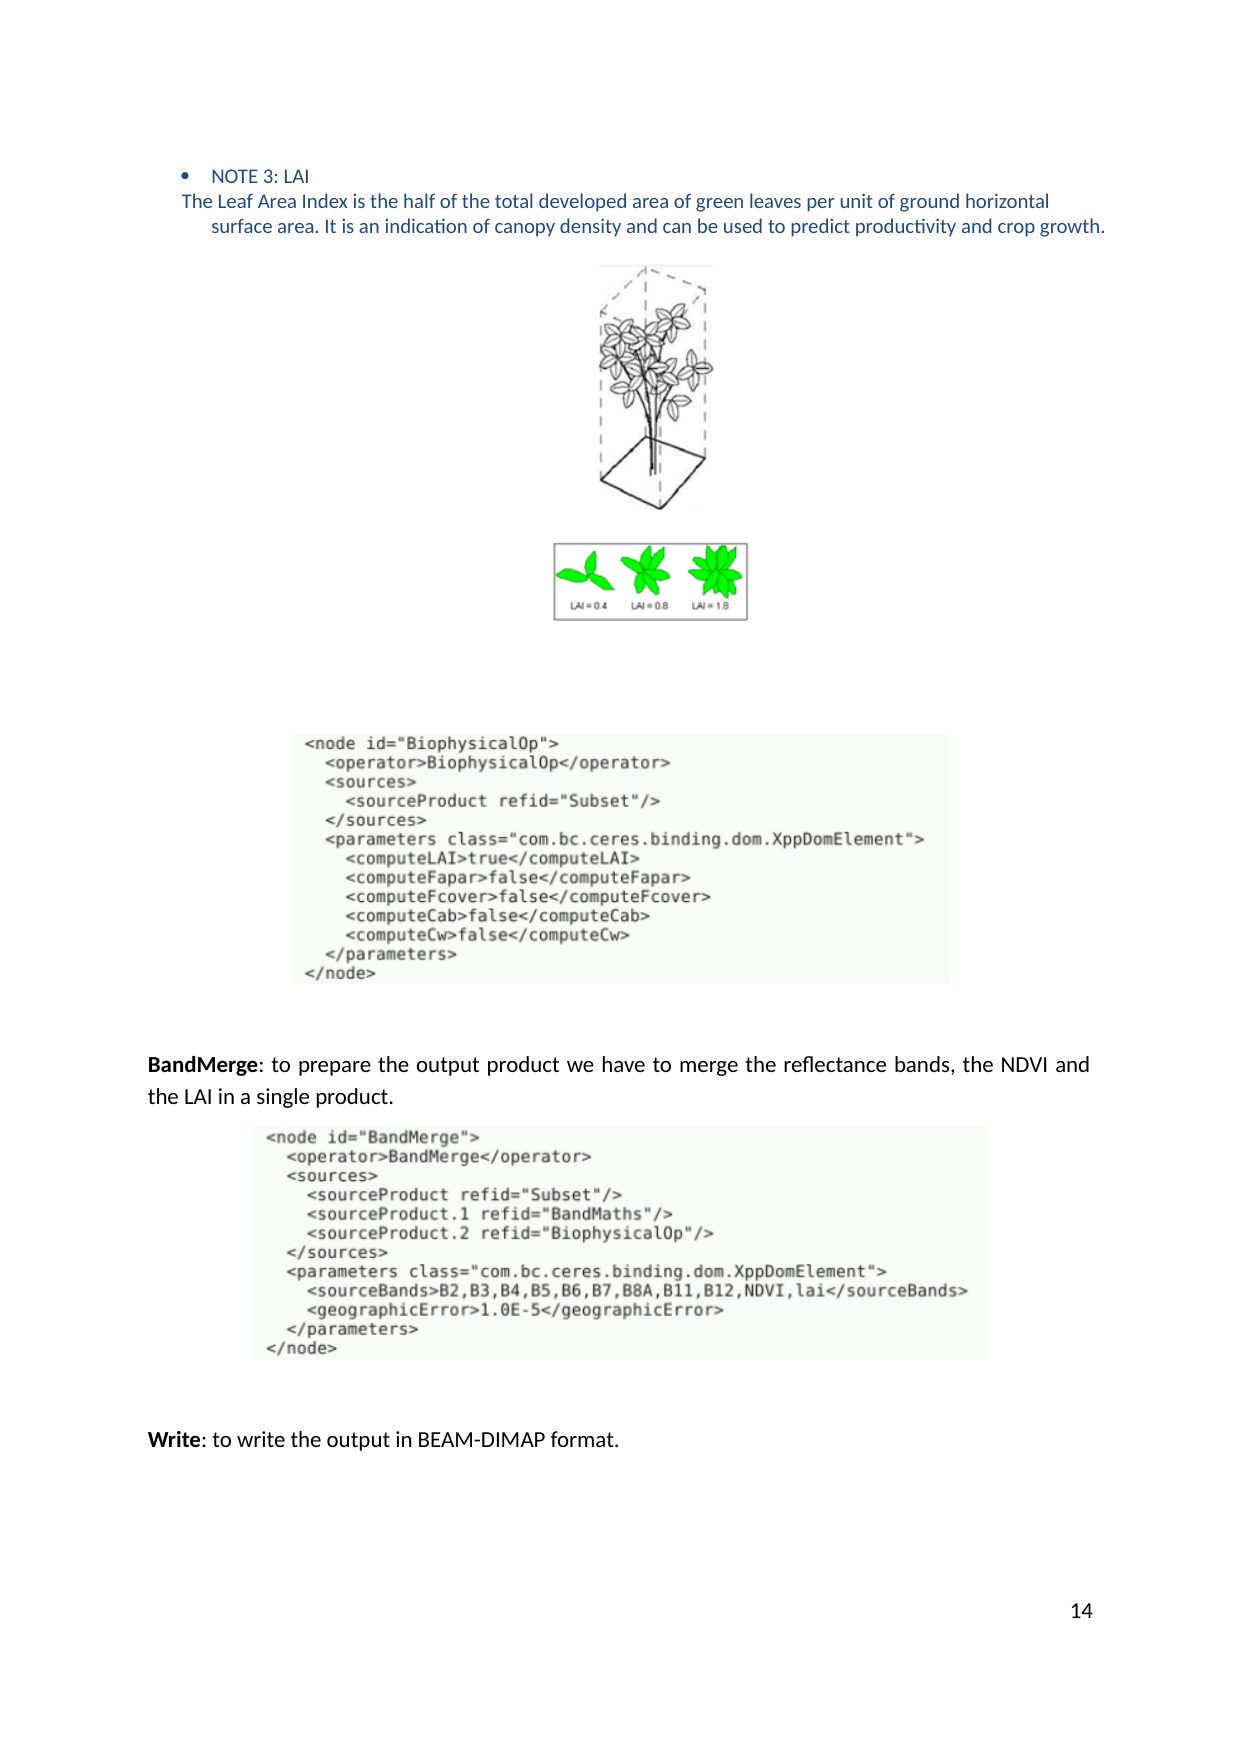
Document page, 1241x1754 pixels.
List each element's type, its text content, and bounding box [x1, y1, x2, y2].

picture [252, 1126, 989, 1360]
picture [532, 264, 759, 631]
list NOTE 3: LAI [181, 163, 1109, 188]
text BandMerge: to prepare the output product we have to merge the reflectance bands, the NDVI and the LAI in a single product. [148, 1050, 1093, 1110]
picture [291, 734, 949, 984]
text The Leaf Area Index is the half of the total developed area of green leaves per unit of ground horizontal surface area. It is an indication of canopy density and can be used to predict productivity and crop growth. [181, 188, 1109, 239]
text Write: to write the output in BEAM-DIMAP format. [148, 1425, 1093, 1453]
